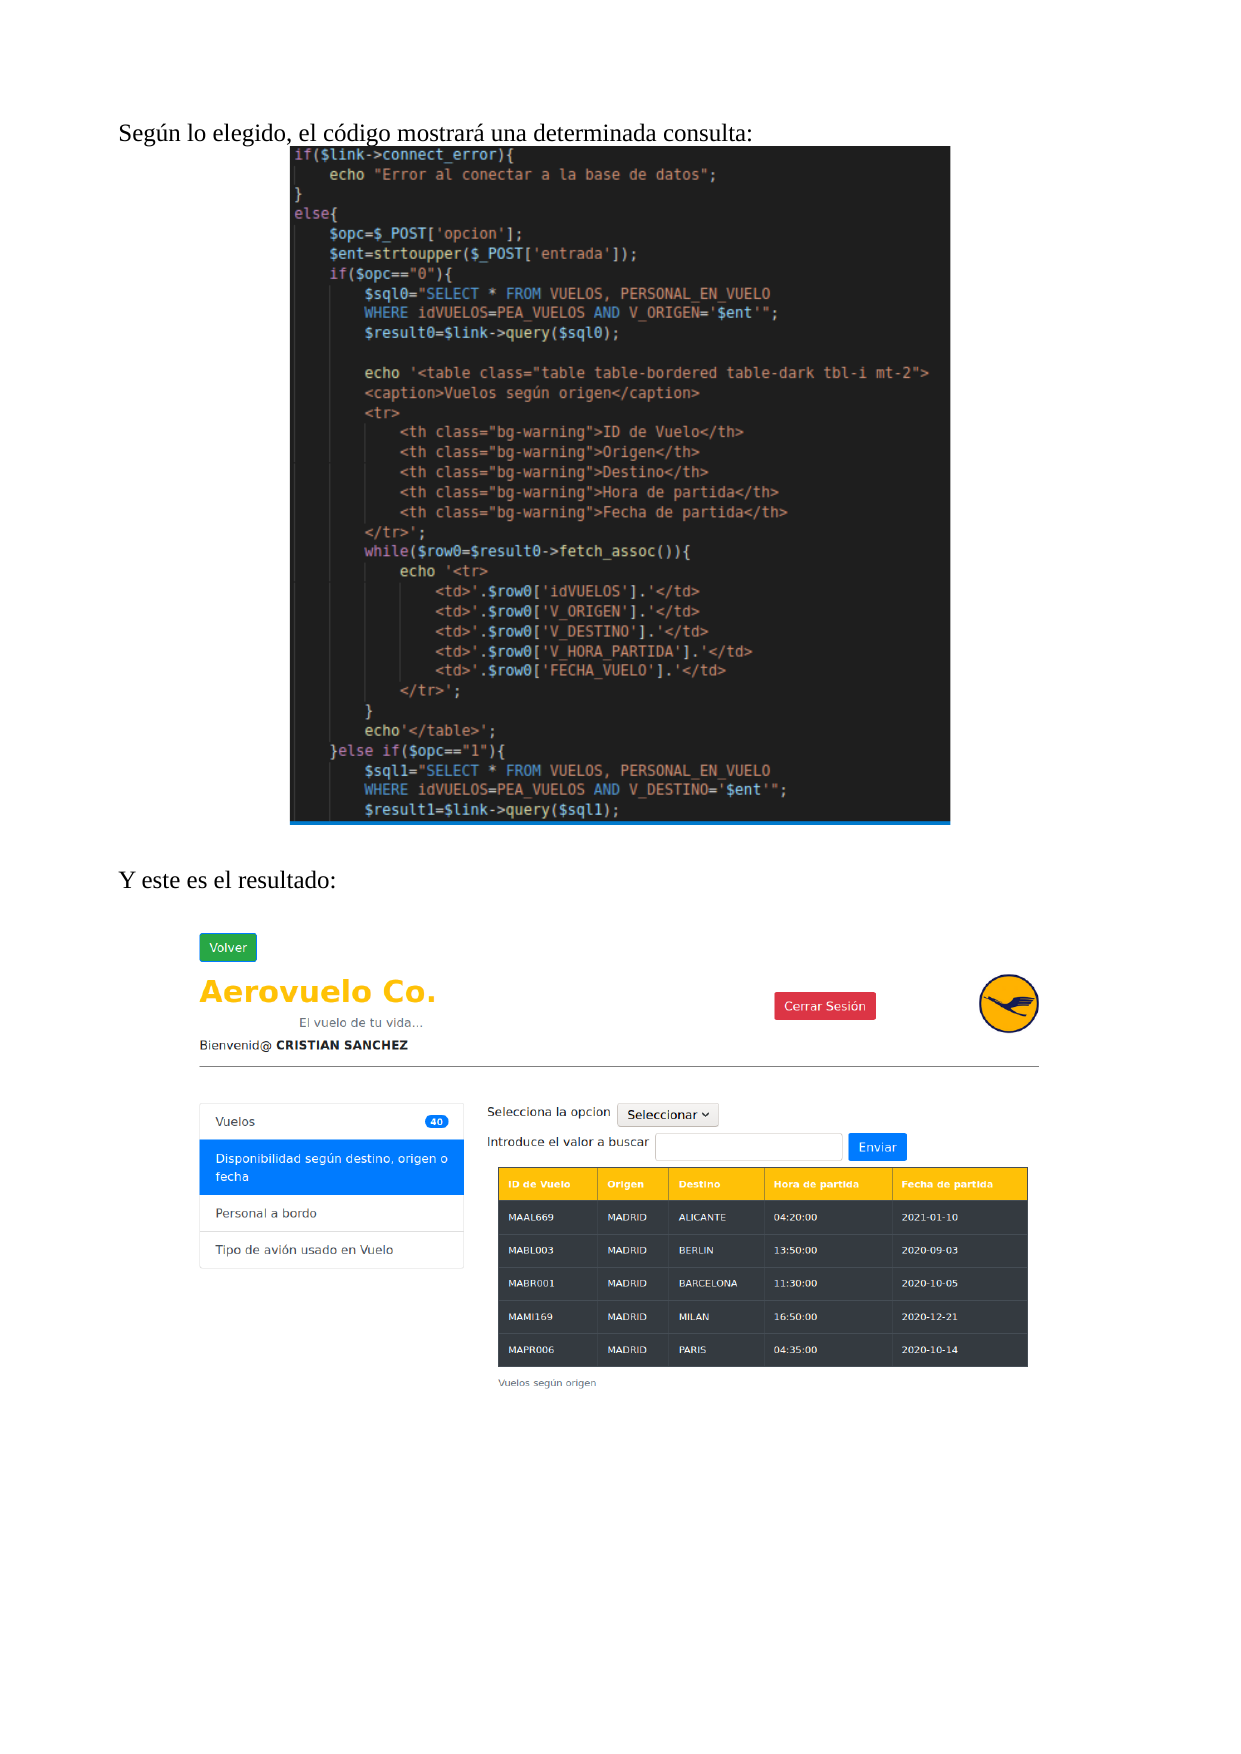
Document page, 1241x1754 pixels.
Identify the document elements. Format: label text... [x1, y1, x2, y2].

text Y este es el resultado: [118, 866, 1122, 894]
picture [289, 146, 951, 825]
picture [175, 923, 1065, 1401]
text Según lo elegido, el código mostrará una determinada consulta: [118, 118, 1122, 147]
